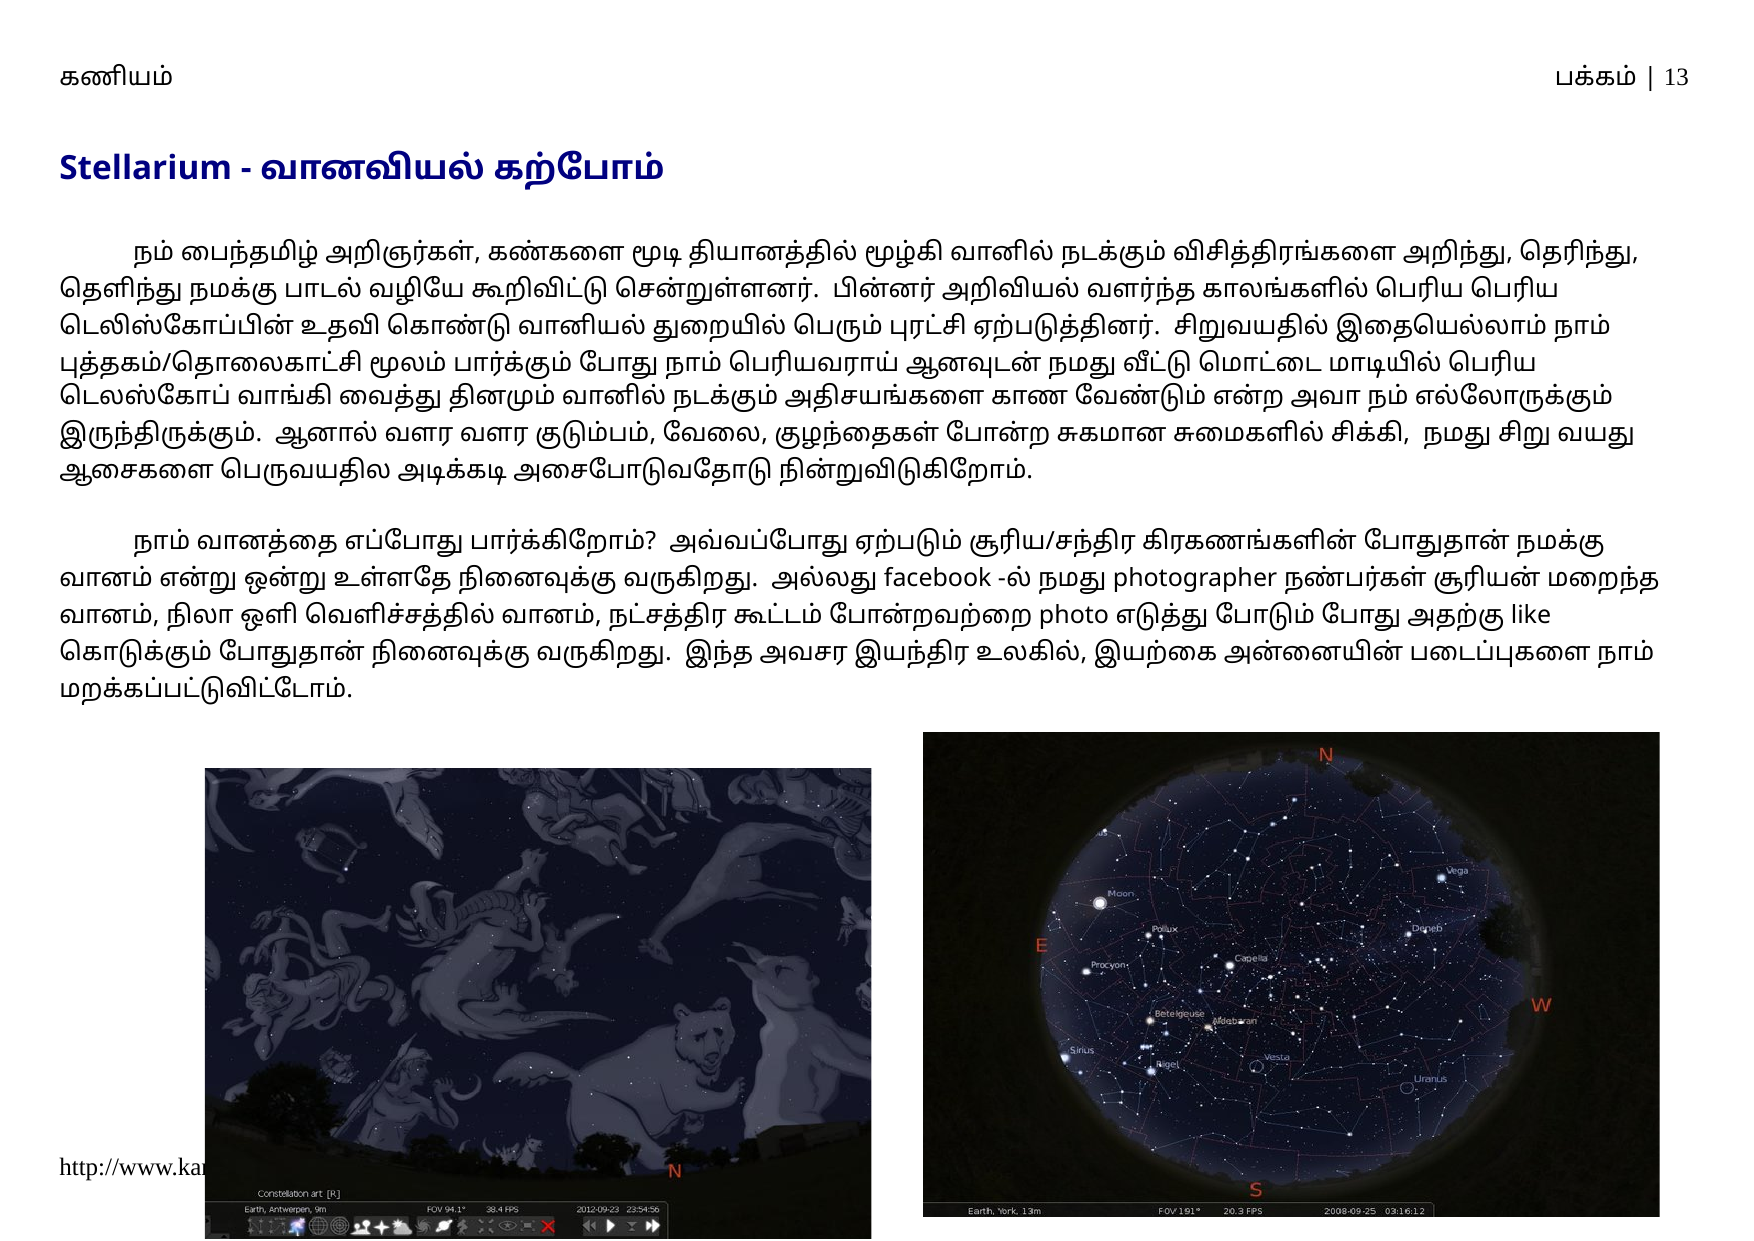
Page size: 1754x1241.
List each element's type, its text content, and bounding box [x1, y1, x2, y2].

picture [923, 732, 1660, 1217]
text நம் பைந்தமிழ் அறிஞர்கள், கண்களை மூடி தியானத்தில் மூழ்கி வானில் நடக்கும் விசித்திரங்களை அறிந்து, தெரிந்து, தெளிந்து நமக்கு பாடல் வழியே கூறிவிட்டு சென்றுள்ளனர். பின்னர் அறிவியல் வளர்ந்த காலங்களில் பெரிய பெரிய டெலிஸ்கோப்பின் உதவி கொண்டு வானியல் துறையில் பெரும் புரட்சி ஏற்படுத்தினர். சிறுவயதில் இதையெல்லாம் நாம் புத்தகம்/தொலைகாட்சி மூலம் பார்க்கும் போது நாம் பெரியவராய் ஆனவுடன் நமது வீட்டு மொட்டை மாடியில் பெரிய டெலஸ்கோப் வாங்கி வைத்து தினமும் வானில் நடக்கும் அதிசயங்களை காண வேண்டும் என்ற அவா நம் எல்லோருக்கும் இருந்திருக்கும். ஆனால் வளர வளர குடும்பம், வேலை, குழந்தைகள் போன்ற சுகமான சுமைகளில் சிக்கி, நமது சிறு வயது ஆசைகளை பெருவயதில அடிக்கடி அசைபோடுவதோடு நின்றுவிடுகிறோம். [59, 234, 1695, 488]
text நாம் வானத்தை எப்போது பார்க்கிறோம்? அவ்வப்போது ஏற்படும் சூரிய/சந்திர கிரகணங்களின் போதுதான் நமக்கு வானம் என்று ஒன்று உள்ளதே நினைவுக்கு வருகிறது. அல்லது facebook -ல் நமது photographer நண்பர்கள் சூரியன் மறைந்த வானம், நிலா ஒளி வெளிச்சத்தில் வானம், நட்சத்திர கூட்டம் போன்றவற்றை photo எடுத்து போடும் போது அதற்கு like கொடுக்கும் போதுதான் நினைவுக்கு வருகிறது. இந்த அவசர இயந்திர உலகில், இயற்கை அன்னையின் படைப்புகளை நாம் மறக்கப்பட்டுவிட்டோம். [59, 522, 1695, 707]
subtitle Stellarium - வானவியல் கற்போம் [59, 143, 1695, 193]
picture [204, 768, 872, 1239]
